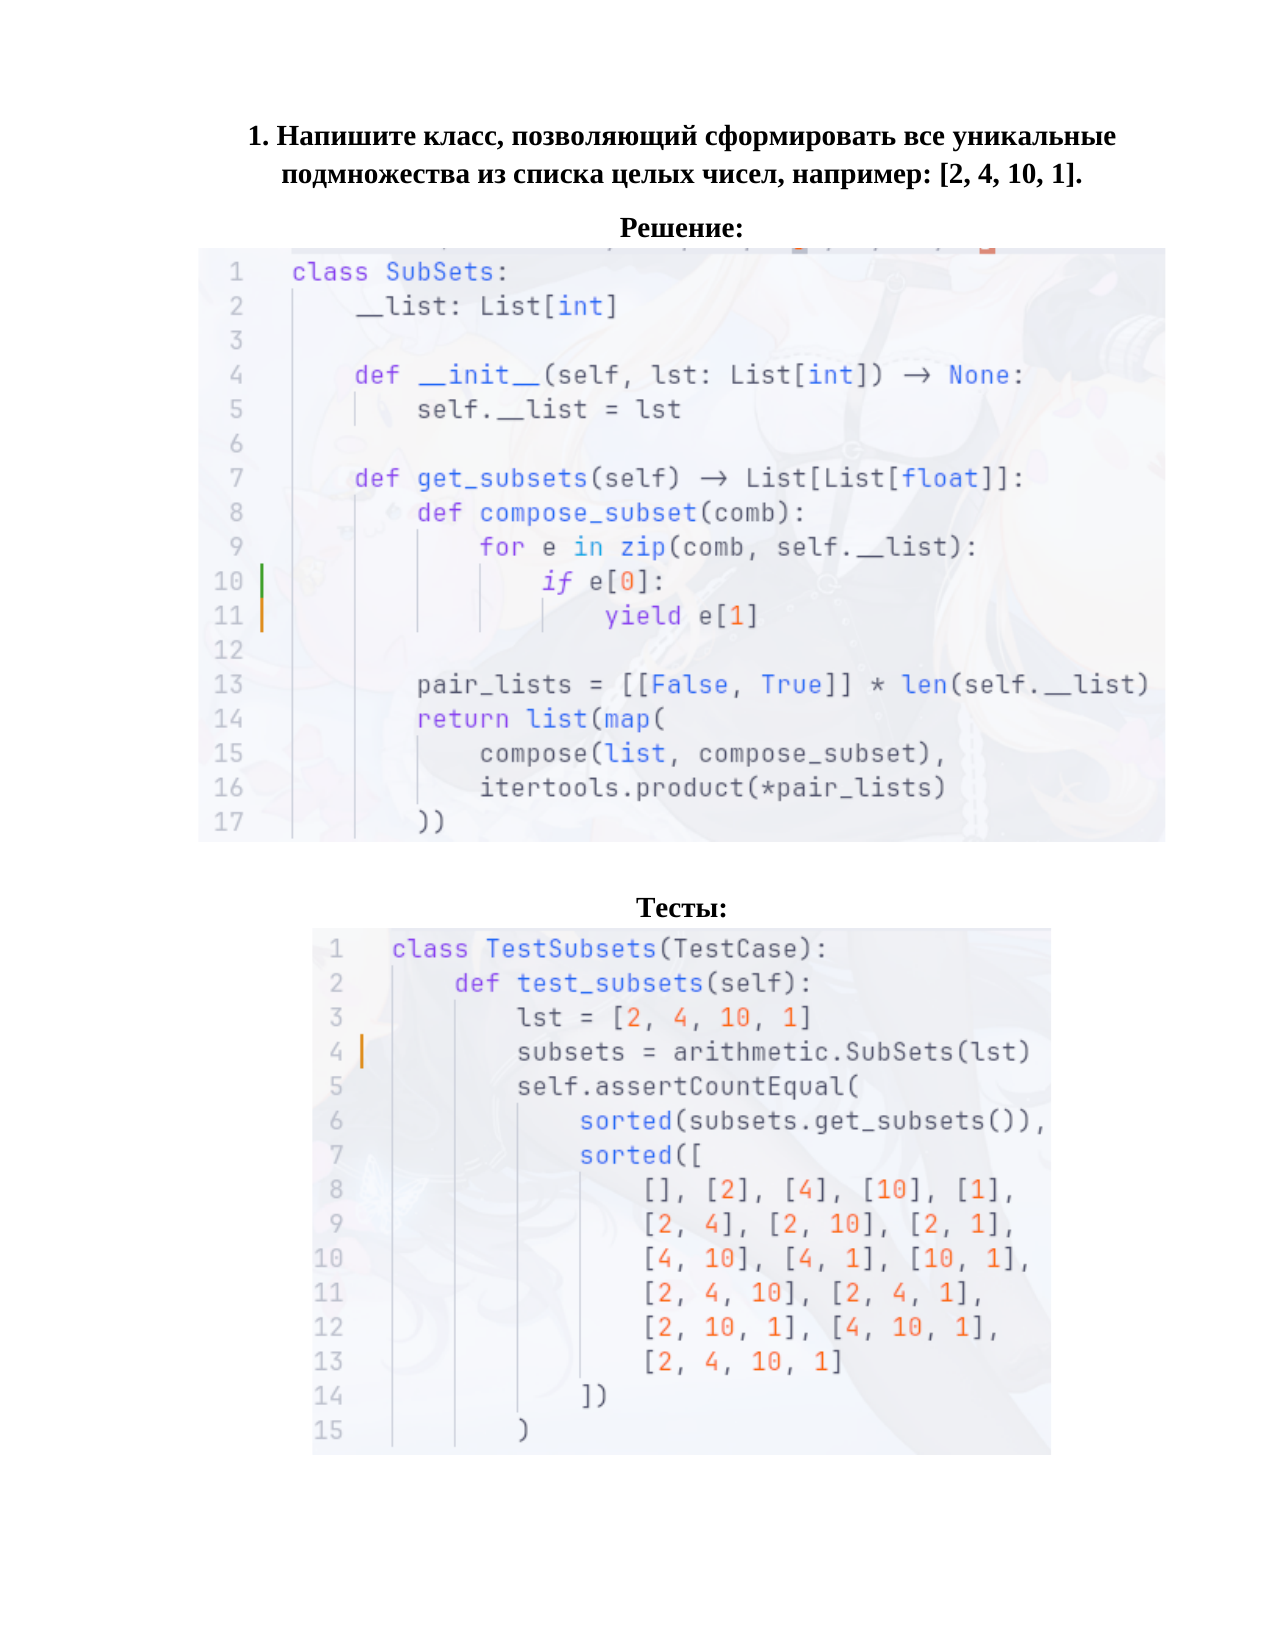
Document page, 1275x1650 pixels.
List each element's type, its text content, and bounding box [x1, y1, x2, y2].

picture [198, 248, 1166, 842]
text 1. Напишите класс, позволяющий сформировать все уникальные подмножества из списка целых чисел, например: [2, 4, 10, 1]. [177, 118, 1186, 190]
text Решение: [177, 210, 1186, 243]
text Тесты: [177, 890, 1186, 923]
picture [312, 928, 1052, 1455]
